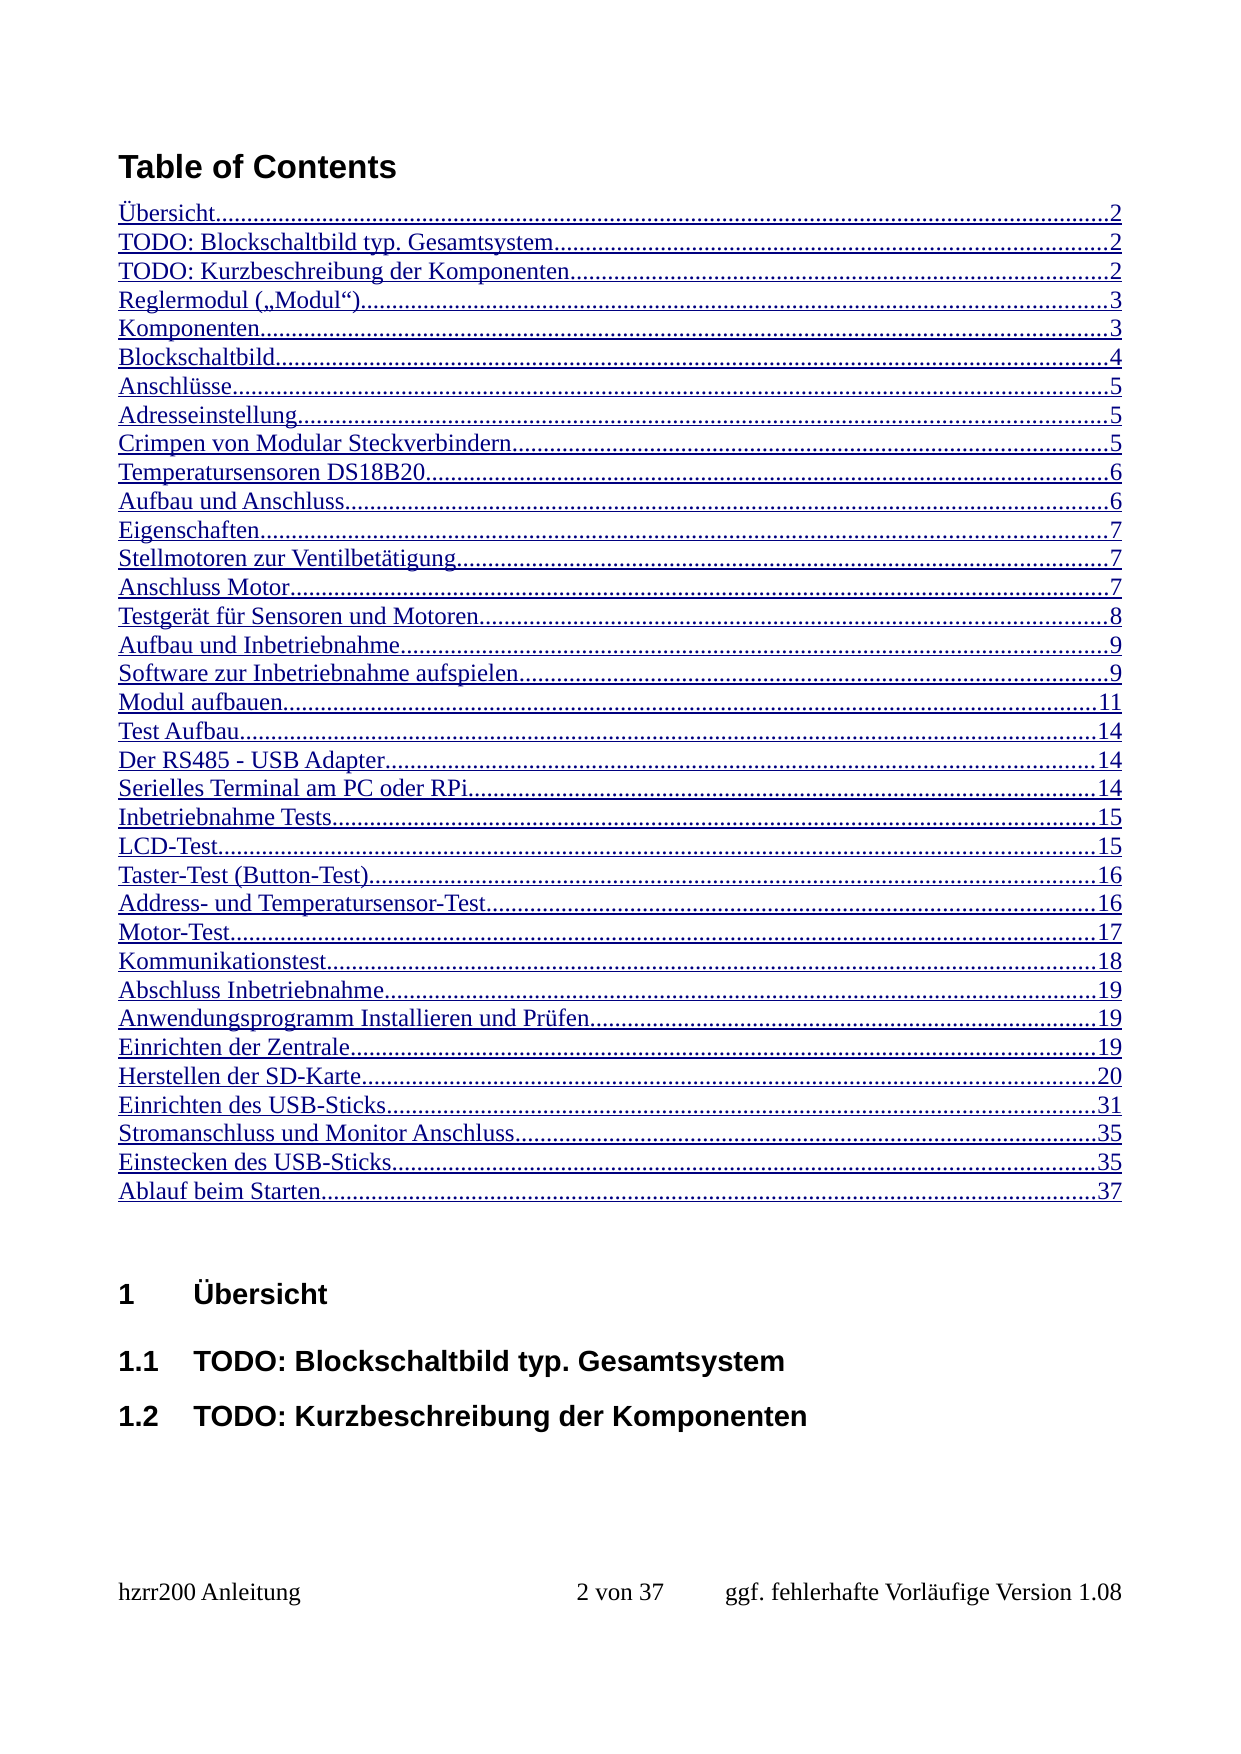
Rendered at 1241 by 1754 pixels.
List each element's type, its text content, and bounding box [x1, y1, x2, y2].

subtitle TODO: Blockschaltbild typ. Gesamtsystem [118, 1344, 1122, 1378]
text Temperatursensoren DS18B20 6 [118, 457, 1122, 482]
subtitle Übersicht [118, 1277, 1122, 1311]
text Motor-Test 17 [118, 917, 1122, 942]
text Aufbau und Inbetriebnahme 9 [118, 630, 1122, 655]
text Crimpen von Modular Steckverbindern 5 [118, 428, 1122, 453]
subtitle Table of Contents [118, 148, 1122, 186]
text Übersicht 2 [118, 198, 1122, 223]
text Inbetriebnahme Tests 15 [118, 802, 1122, 827]
text LCD-Test 15 [118, 831, 1122, 856]
text TODO: Kurzbeschreibung der Komponenten 2 [118, 256, 1122, 281]
text Ablauf beim Starten 37 [118, 1176, 1122, 1201]
text Serielles Terminal am PC oder RPi 14 [118, 773, 1122, 798]
text Einrichten des USB-Sticks 31 [118, 1090, 1122, 1115]
text Anwendungsprogramm Installieren und Prüfen 19 [118, 1003, 1122, 1028]
text Herstellen der SD-Karte 20 [118, 1061, 1122, 1086]
text Stellmotoren zur Ventilbetätigung 7 [118, 543, 1122, 568]
text Einstecken des USB-Sticks 35 [118, 1147, 1122, 1172]
text TODO: Blockschaltbild typ. Gesamtsystem 2 [118, 227, 1122, 252]
text Test Aufbau 14 [118, 716, 1122, 741]
text Einrichten der Zentrale 19 [118, 1032, 1122, 1057]
text Reglermodul („Modul“) 3 [118, 285, 1122, 310]
text Testgerät für Sensoren und Motoren 8 [118, 601, 1122, 626]
text Address- und Temperatursensor-Test 16 [118, 888, 1122, 913]
text Anschlüsse 5 [118, 371, 1122, 396]
subtitle TODO: Kurzbeschreibung der Komponenten [118, 1399, 1122, 1432]
text Der RS485 - USB Adapter 14 [118, 745, 1122, 770]
text Kommunikationstest 18 [118, 946, 1122, 971]
text Taster-Test (Button-Test) 16 [118, 860, 1122, 885]
text Blockschaltbild 4 [118, 342, 1122, 367]
text Anschluss Motor 7 [118, 572, 1122, 597]
text Komponenten 3 [118, 313, 1122, 338]
text Aufbau und Anschluss 6 [118, 486, 1122, 511]
text Adresseinstellung 5 [118, 400, 1122, 425]
text Eigenschaften 7 [118, 515, 1122, 540]
text Software zur Inbetriebnahme aufspielen 9 [118, 658, 1122, 683]
text Abschluss Inbetriebnahme 19 [118, 975, 1122, 1000]
text Modul aufbauen 11 [118, 687, 1122, 712]
text Stromanschluss und Monitor Anschluss 35 [118, 1118, 1122, 1143]
